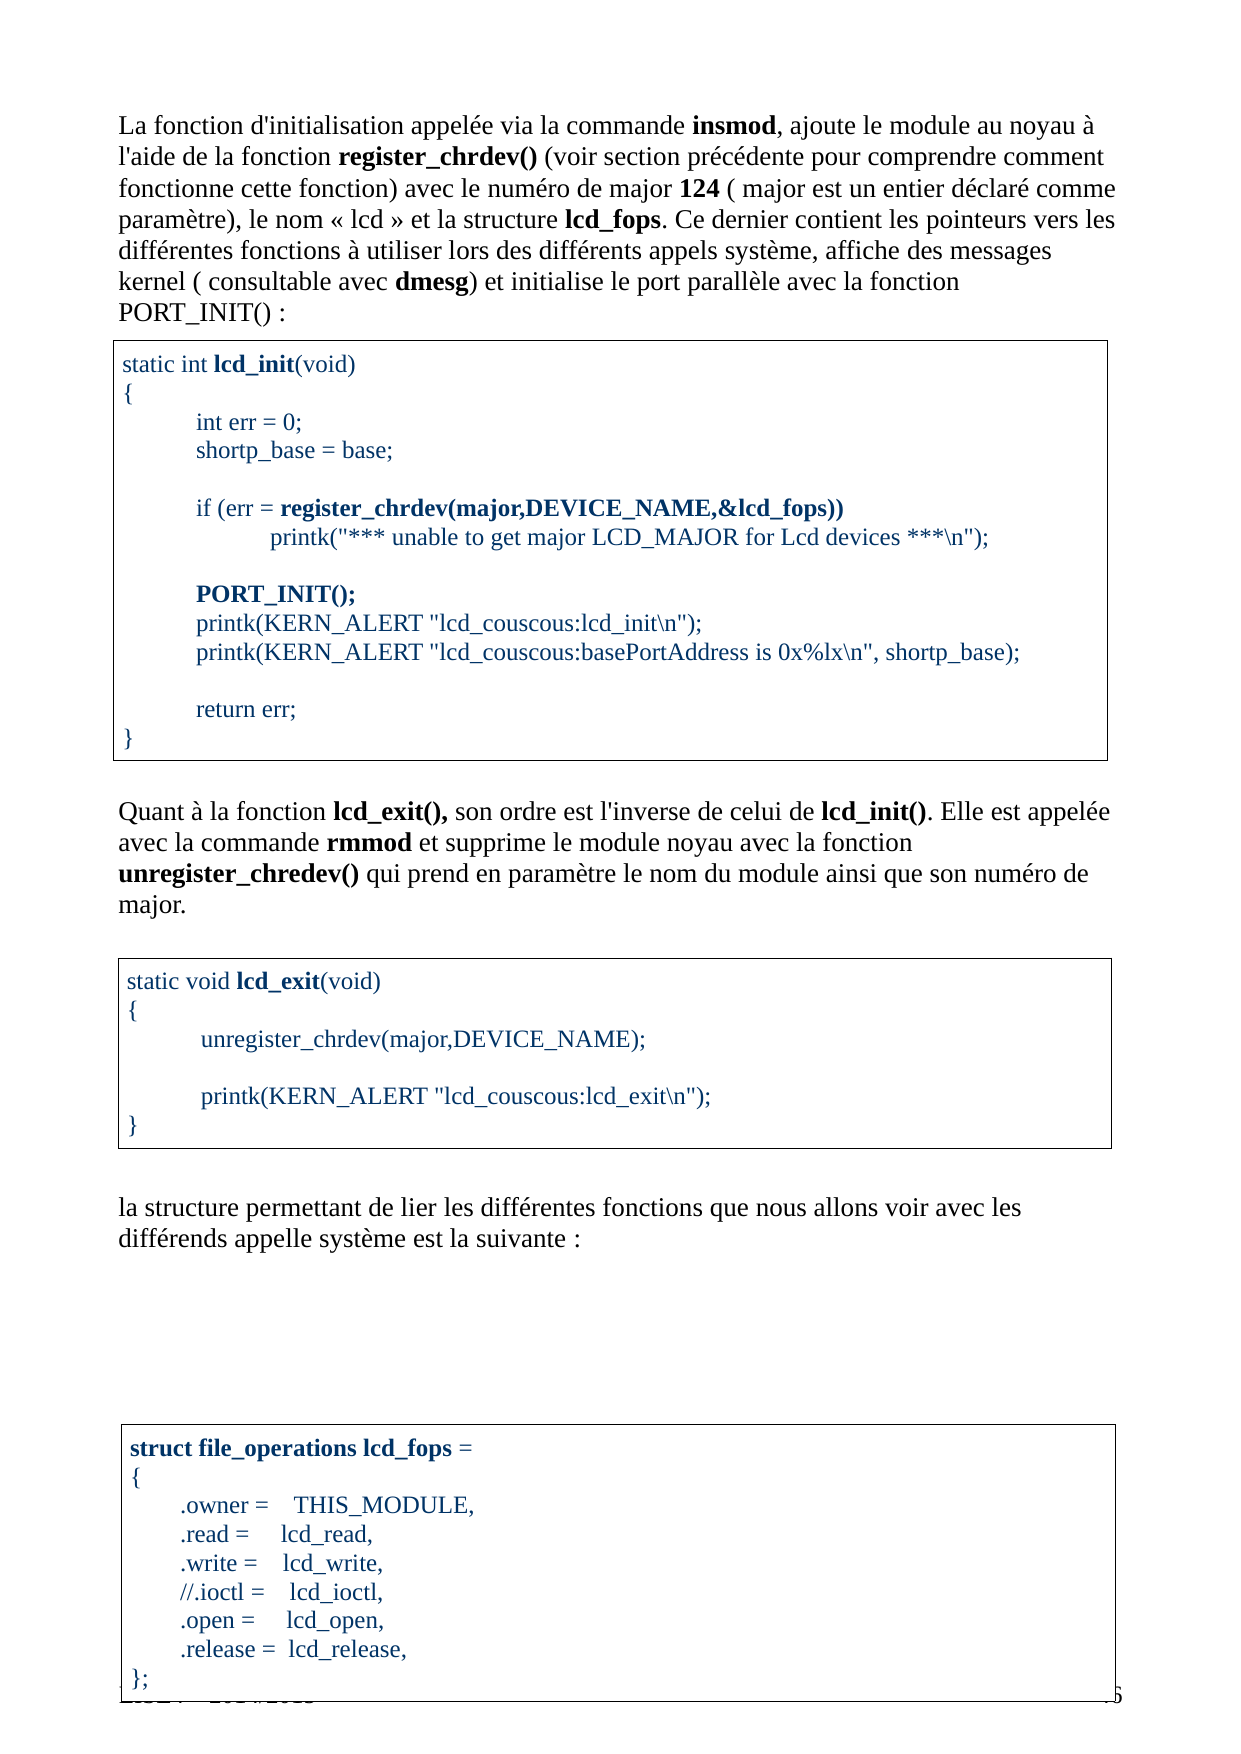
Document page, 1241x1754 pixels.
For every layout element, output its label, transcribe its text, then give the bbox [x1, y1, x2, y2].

text if (err = register_chrdev(major,DEVICE_NAME,&lcd_fops)) [122, 493, 1098, 522]
text struct file_operations lcd_fops = [130, 1433, 1106, 1462]
text printk(KERN_ALERT "lcd_couscous:lcd_exit\n"); [127, 1081, 1103, 1110]
text { [130, 1462, 1106, 1491]
text [119, 959, 1111, 1148]
text return err; [122, 694, 1098, 723]
text la structure permettant de lier les différentes fonctions que nous allons voir avec les différends appelle système est la suivante : [118, 1191, 1122, 1253]
text printk(KERN_ALERT "lcd_couscous:lcd_init\n"); [122, 608, 1098, 637]
text .read = lcd_read, [130, 1519, 1106, 1548]
text int err = 0; [122, 407, 1098, 435]
text .owner = THIS_MODULE, [130, 1491, 1106, 1519]
text { [127, 995, 1103, 1024]
text Quant à la fonction lcd_exit(), son ordre est l'inverse de celui de lcd_init(). Elle est appelée avec la commande rmmod et supprime le module noyau avec la fonction unregister_chredev() qui prend en paramètre le nom du module ainsi que son numéro de major. [118, 794, 1122, 919]
text { [122, 378, 1098, 407]
text } [127, 1110, 1103, 1139]
text static void lcd_exit(void) [127, 966, 1103, 995]
text printk(KERN_ALERT "lcd_couscous:basePortAddress is 0x%lx\n", shortp_base); [122, 637, 1098, 665]
text PORT_INIT(); [122, 579, 1098, 608]
text shortp_base = base; [122, 435, 1098, 464]
text } [122, 723, 1098, 752]
text }; [130, 1663, 1106, 1692]
text .write = lcd_write, [130, 1548, 1106, 1577]
text unregister_chrdev(major,DEVICE_NAME); [127, 1024, 1103, 1053]
text //.ioctl = lcd_ioctl, [130, 1577, 1106, 1606]
text .open = lcd_open, [130, 1606, 1106, 1634]
text La fonction d'initialisation appelée via la commande insmod, ajoute le module au noyau à l'aide de la fonction register_chrdev() (voir section précédente pour comprendre comment fonctionne cette fonction) avec le numéro de major 124 ( major est un entier déclaré comme paramètre), le nom « lcd » et la structure lcd_fops. Ce dernier contient les pointeurs vers les différentes fonctions à utiliser lors des différents appels système, affiche des messages kernel ( consultable avec dmesg) et initialise le port parallèle avec la fonction PORT_INIT() : [118, 109, 1122, 327]
text printk("*** unable to get major LCD_MAJOR for Lcd devices ***\n"); [122, 522, 1098, 550]
text static int lcd_init(void) [122, 349, 1098, 378]
text .release = lcd_release, [130, 1634, 1106, 1663]
